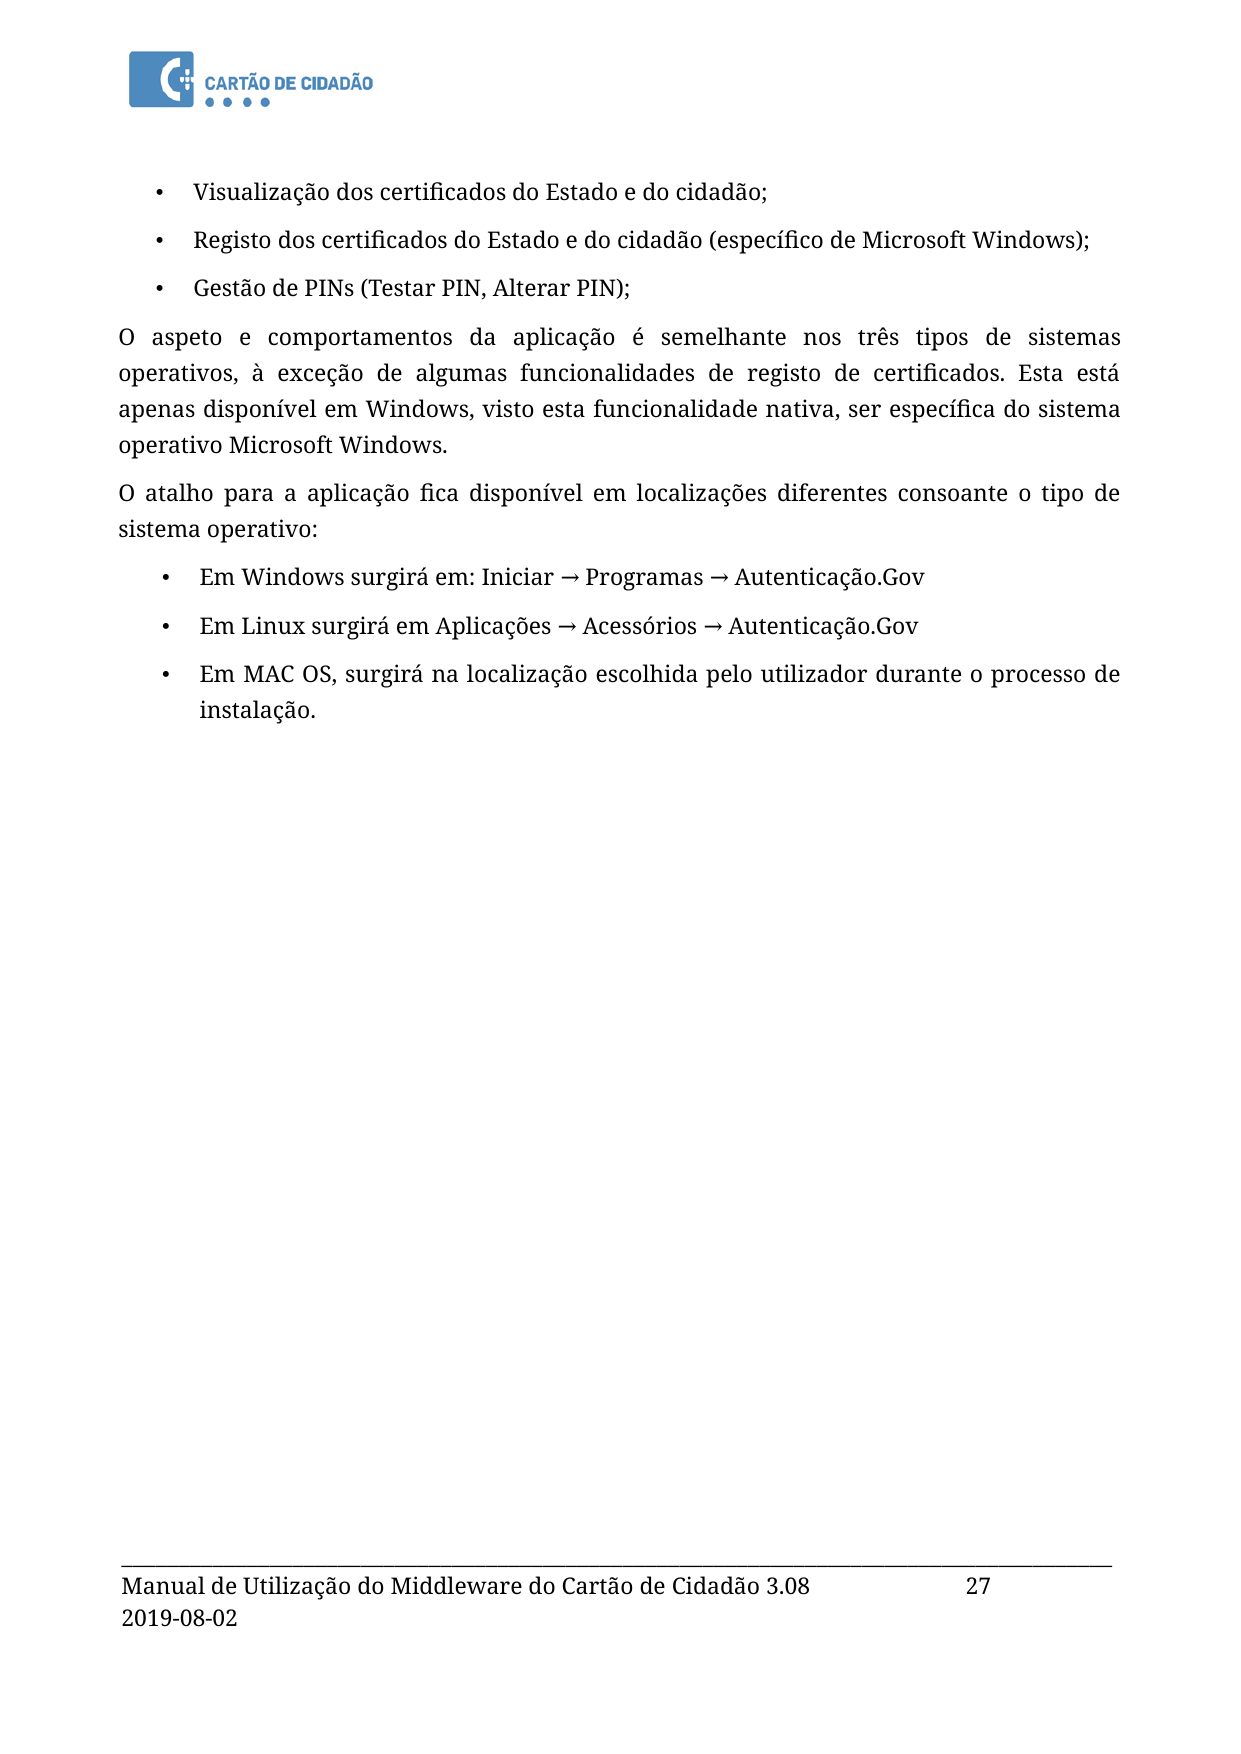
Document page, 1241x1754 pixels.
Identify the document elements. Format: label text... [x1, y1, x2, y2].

list Visualização dos certificados do Estado e do cidadão; [156, 175, 1122, 207]
text O aspeto e comportamentos da aplicação é semelhante nos três tipos de sistemas operativos, à exceção de algumas funcionalidades de registo de certificados. Esta está apenas disponível em Windows, visto esta funcionalidade nativa, ser específica do sistema operativo Microsoft Windows. [118, 321, 1122, 460]
list Registo dos certificados do Estado e do cidadão (específico de Microsoft Windows); [156, 224, 1122, 255]
list Gestão de PINs (Testar PIN, Alterar PIN); [156, 272, 1122, 303]
list Em MAC OS, surgirá na localização escolhida pelo utilizador durante o processo de instalação. [162, 658, 1122, 725]
list Em Windows surgirá em: Iniciar → Programas → Autenticação.Gov [162, 561, 1122, 593]
list Em Linux surgirá em Aplicações → Acessórios → Autenticação.Gov [162, 610, 1122, 641]
text O atalho para a aplicação fica disponível em localizações diferentes consoante o tipo de sistema operativo: [118, 477, 1122, 544]
picture [127, 45, 420, 115]
